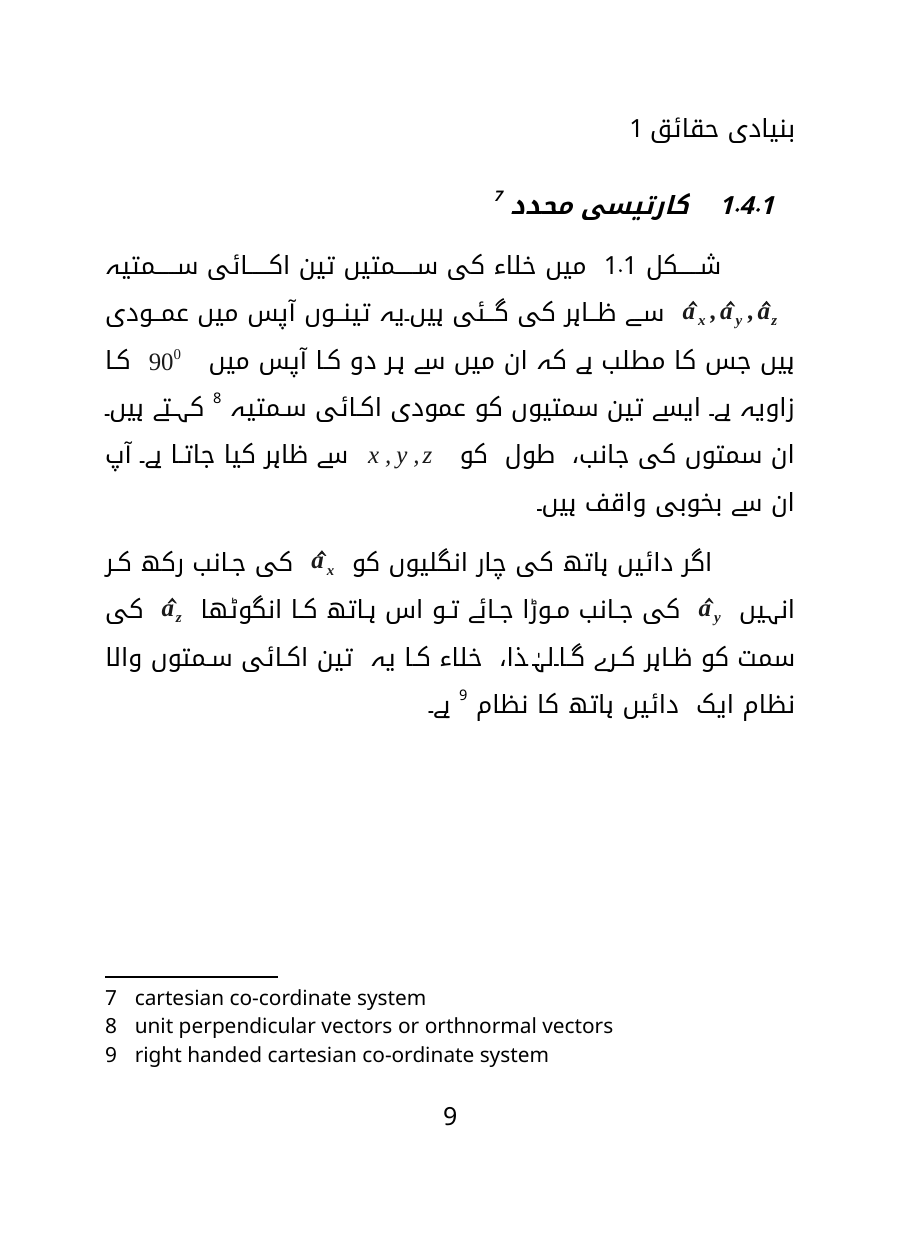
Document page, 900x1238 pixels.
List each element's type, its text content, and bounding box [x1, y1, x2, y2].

text شکل 1.1 میں خلاء کی سمتیں تین اکائی سمتیہ سے ظاہر کی گئی ہیں۔یہ تینوں آپس میں عمودی ہیں جس کا مطلب ہے کہ ان میں سے ہر دو کا آپس میں کا زاویہ ہے۔ ایسے تین سمتیوں کو عمودی اکائی سمتیہ کہتے ہیں۔ ان سمتوں کی جانب، طول کو سے ظاہر کیا جاتا ہے۔ آپ ان سے بخوبی واقف ہیں۔ [105, 242, 795, 527]
text اگر دائیں ہاتھ کی چار انگلیوں کوکی جانب رکھ کر انہیںکی جانب موڑا جائے تو اس ہاتھ کا انگوٹھاکی سمت کو ظاہر کرے گا۔لہٰذا، خلاء کا یہ تین اکائی سمتوں والا نظام ایک دائیں ہاتھ کا نظام ہے۔ [105, 539, 795, 729]
text unit perpendicular vectors or orthnormal vectors [105, 1012, 795, 1040]
subtitle کارتیسی محدد [105, 182, 718, 230]
list cartesian co-cordinate system [105, 983, 795, 1012]
text right handed cartesian co-ordinate system [105, 1040, 795, 1068]
